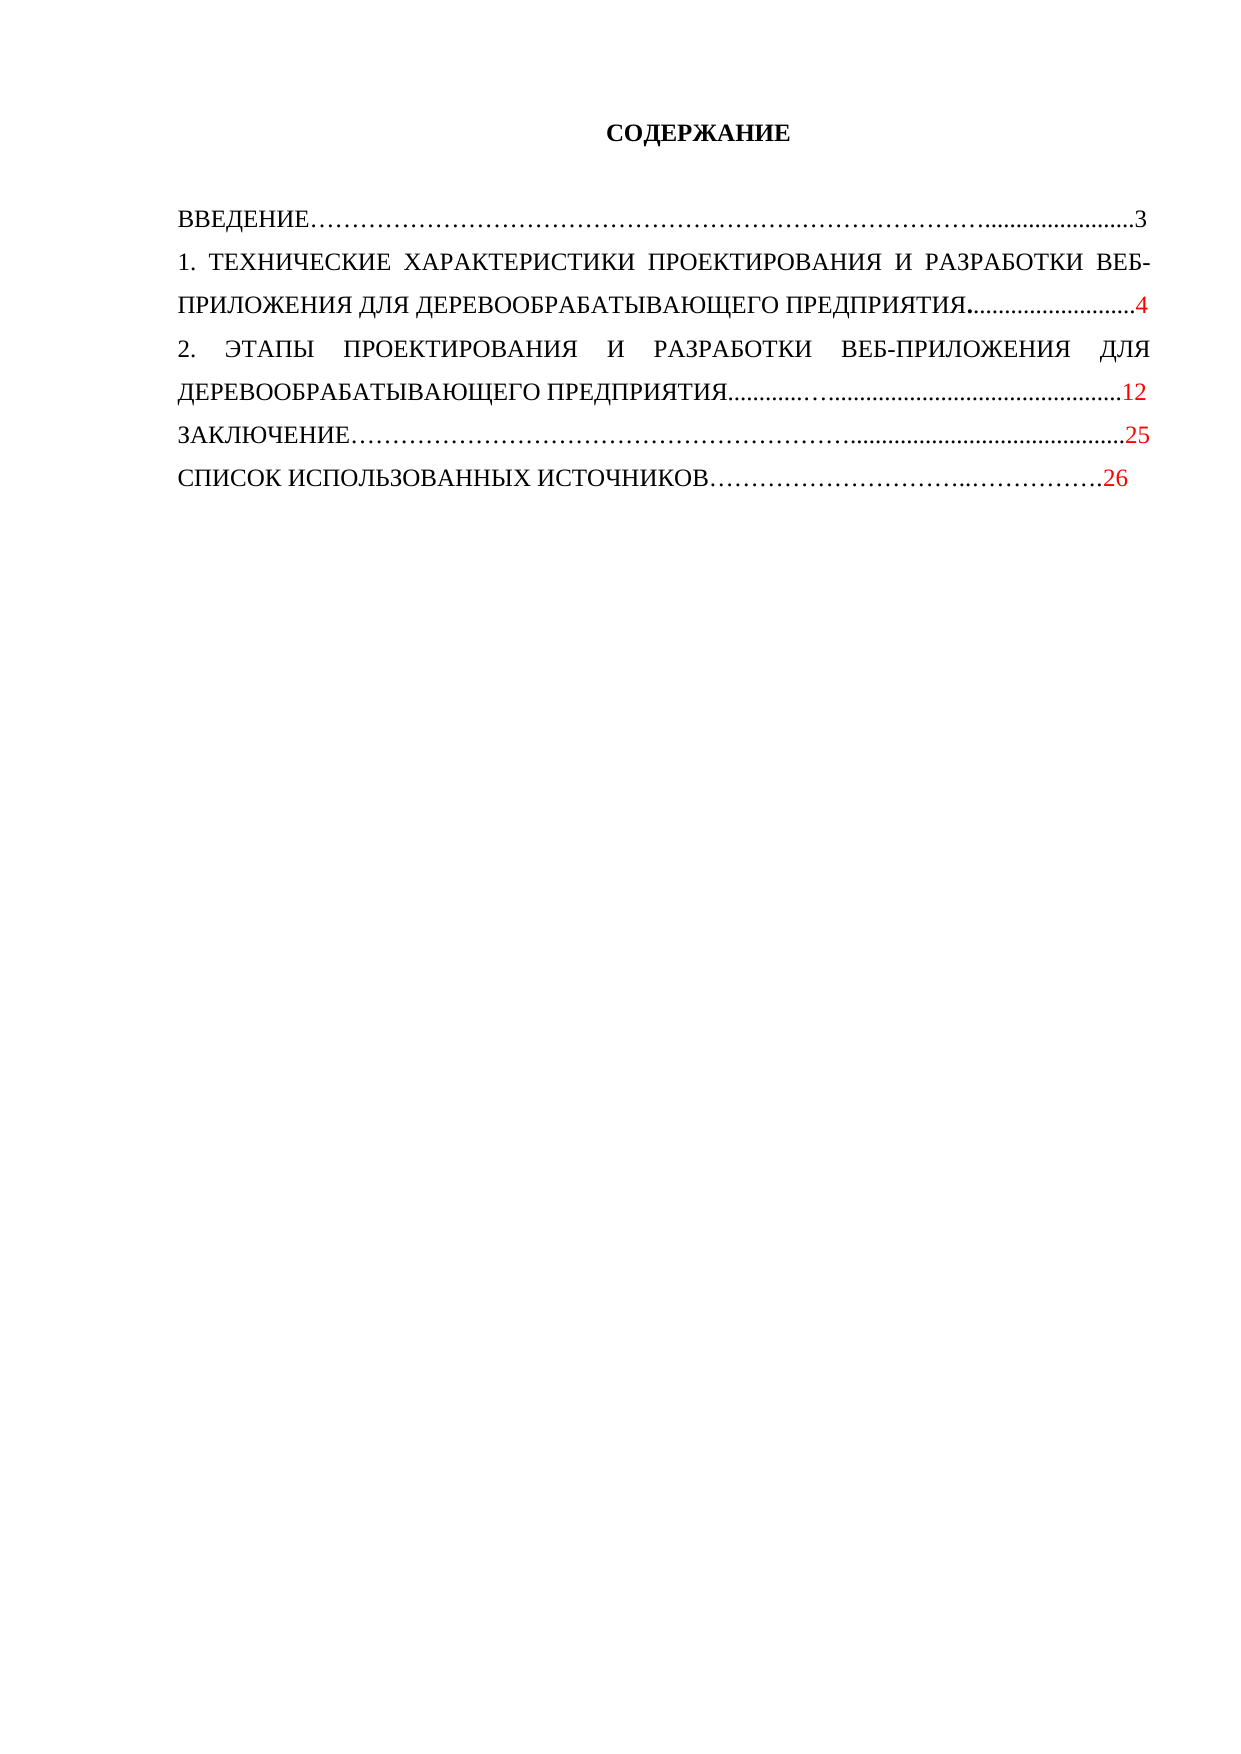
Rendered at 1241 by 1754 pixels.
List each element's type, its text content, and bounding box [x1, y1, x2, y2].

text ЗАКЛЮЧЕНИЕ……………………………………………………............................................25 [177, 420, 1152, 449]
text ВВЕДЕНИЕ………………………………………………………………………........................3 [177, 204, 1152, 233]
text СОДЕРЖАНИЕ [177, 118, 1152, 147]
text 1. ТЕХНИЧЕСКИЕ ХАРАКТЕРИСТИКИ ПРОЕКТИРОВАНИЯ И РАЗРАБОТКИ ВЕБ-ПРИЛОЖЕНИЯ ДЛЯ ДЕРЕВООБРАБАТЫВАЮЩЕГО ПРЕДПРИЯТИЯ...........................4 [177, 247, 1152, 319]
text 2. ЭТАПЫ ПРОЕКТИРОВАНИЯ И РАЗРАБОТКИ ВЕБ-ПРИЛОЖЕНИЯ ДЛЯ ДЕРЕВООБРАБАТЫВАЮЩЕГО ПРЕДПРИЯТИЯ............…...............................................12 [177, 334, 1152, 406]
text СПИСОК ИСПОЛЬЗОВАННЫХ ИСТОЧНИКОВ…………………………..…………….26 [177, 463, 1152, 492]
